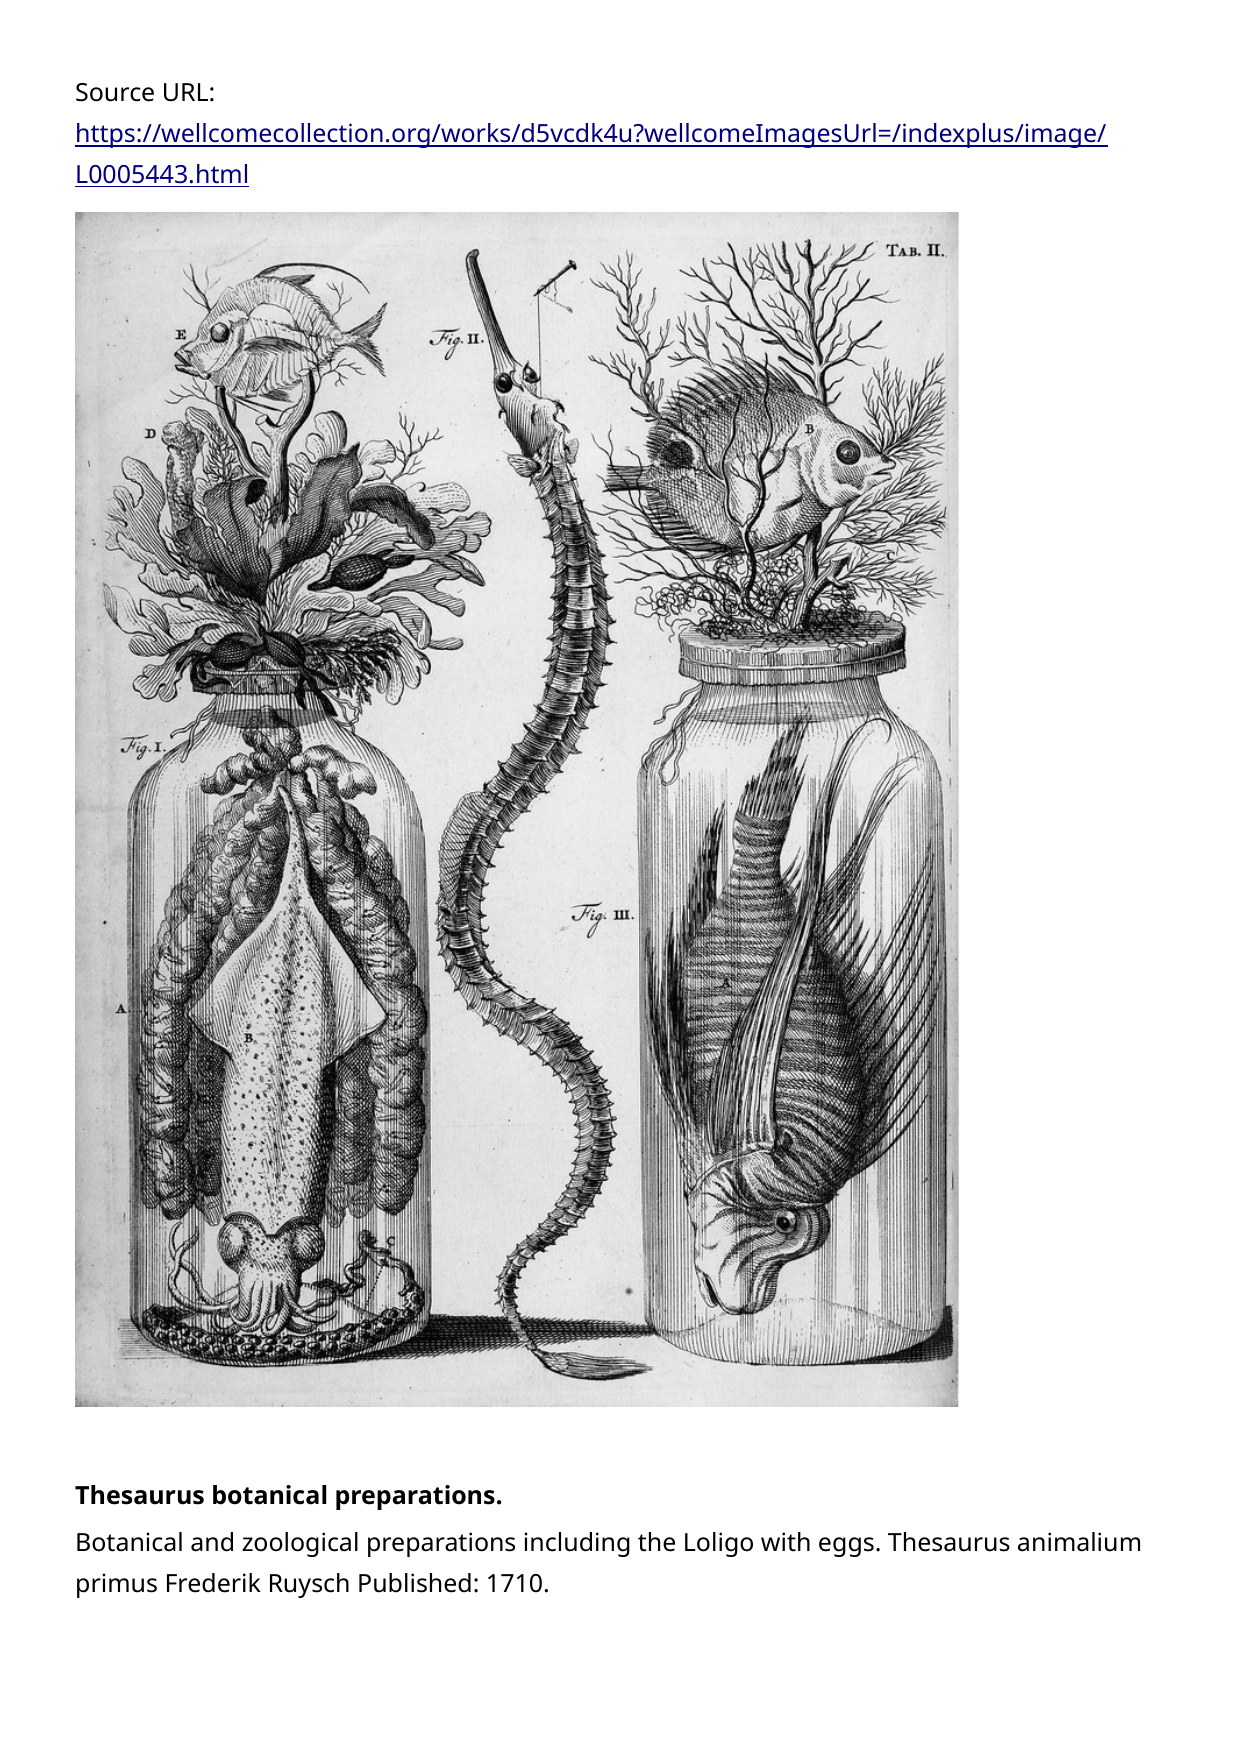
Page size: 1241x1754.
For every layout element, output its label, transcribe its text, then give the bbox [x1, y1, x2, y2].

text Botanical and zoological preparations including the Loligo with eggs. Thesaurus animalium primus Frederik Ruysch Published: 1710. [75, 1524, 1165, 1599]
subtitle Thesaurus botanical preparations. [75, 1478, 1165, 1512]
text Source URL: https://wellcomecollection.org/works/d5vcdk4u?wellcomeImagesUrl=/indexplus/image/L0005443.html [75, 75, 1165, 191]
picture [75, 212, 959, 1407]
